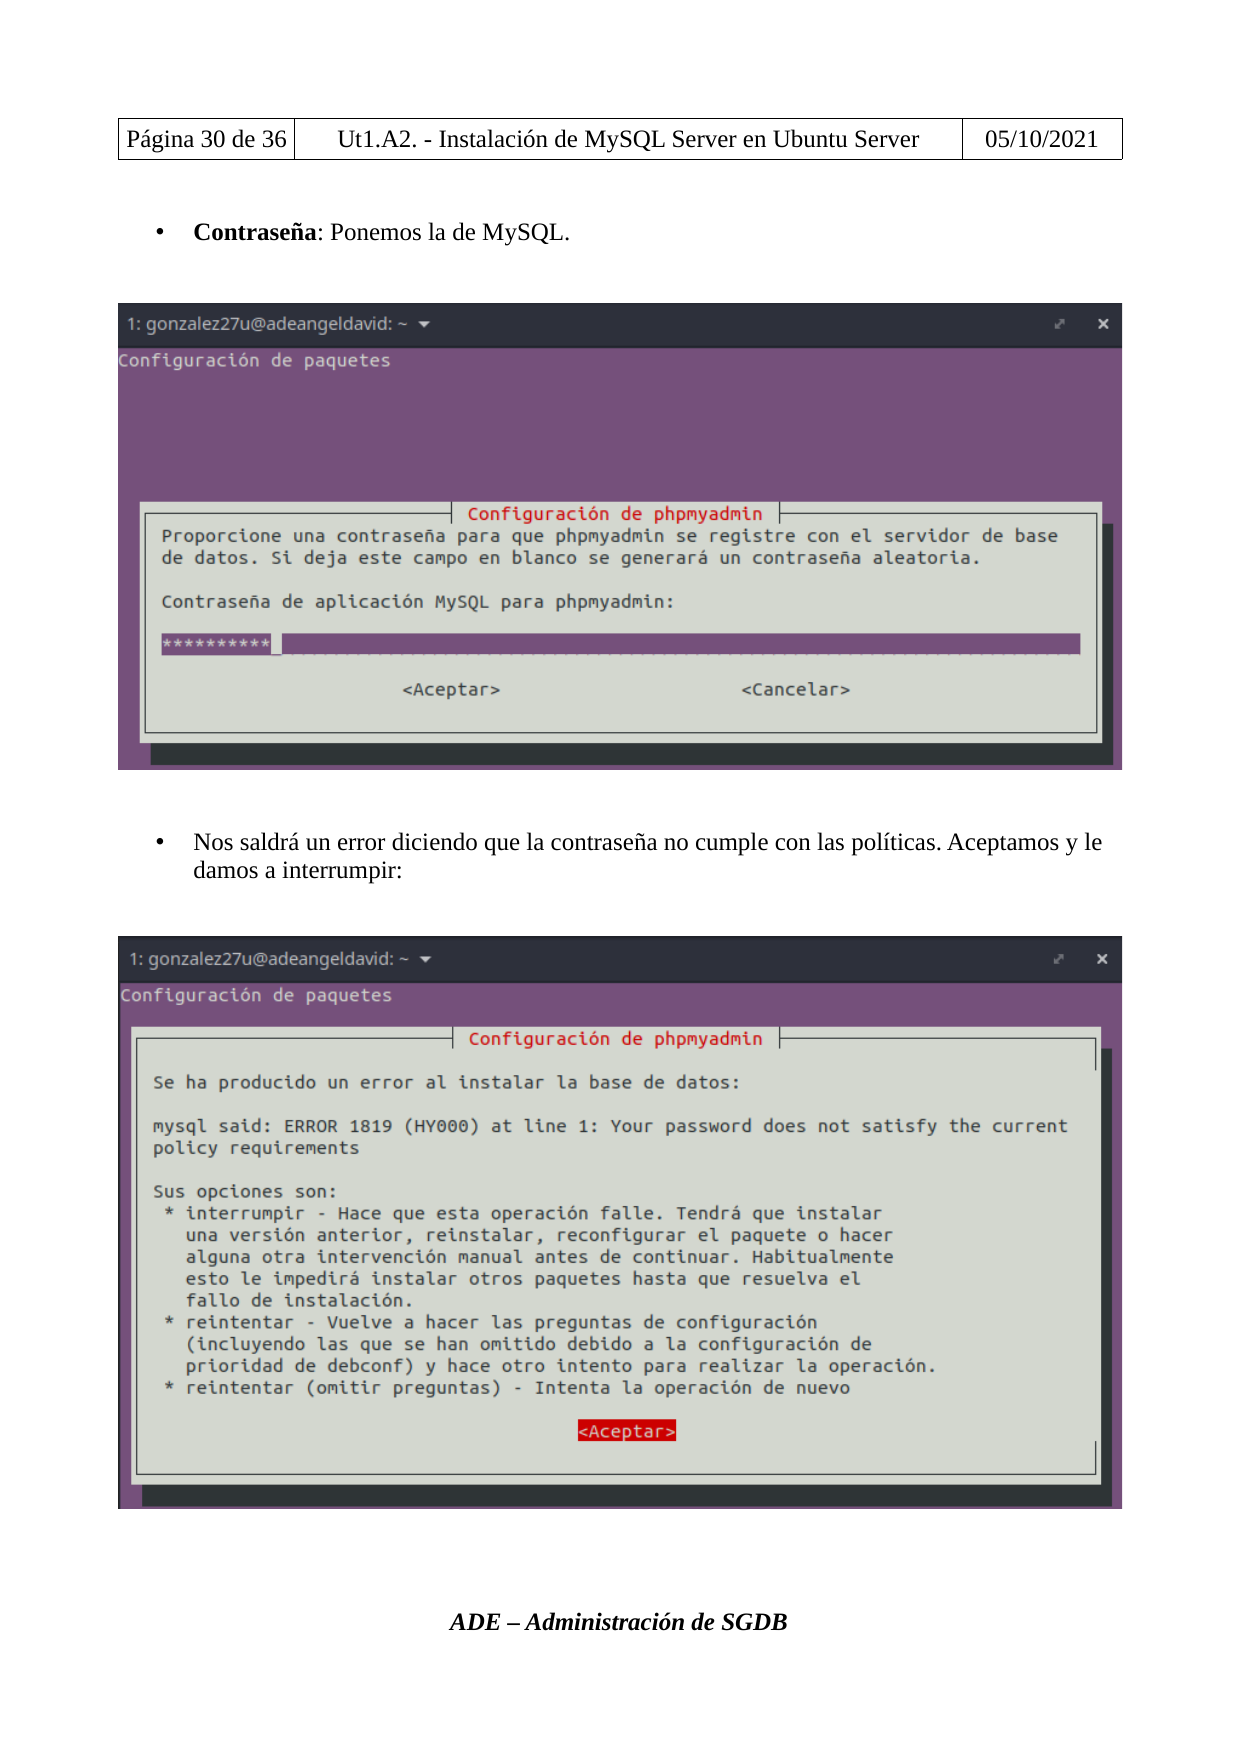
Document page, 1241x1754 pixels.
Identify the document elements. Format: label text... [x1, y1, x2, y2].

picture [118, 936, 1123, 1509]
list Contraseña: Ponemos la de MySQL. [156, 217, 1122, 246]
picture [118, 303, 1123, 770]
list Nos saldrá un error diciendo que la contraseña no cumple con las políticas. Aceptamos y le damos a interrumpir: [156, 827, 1122, 884]
